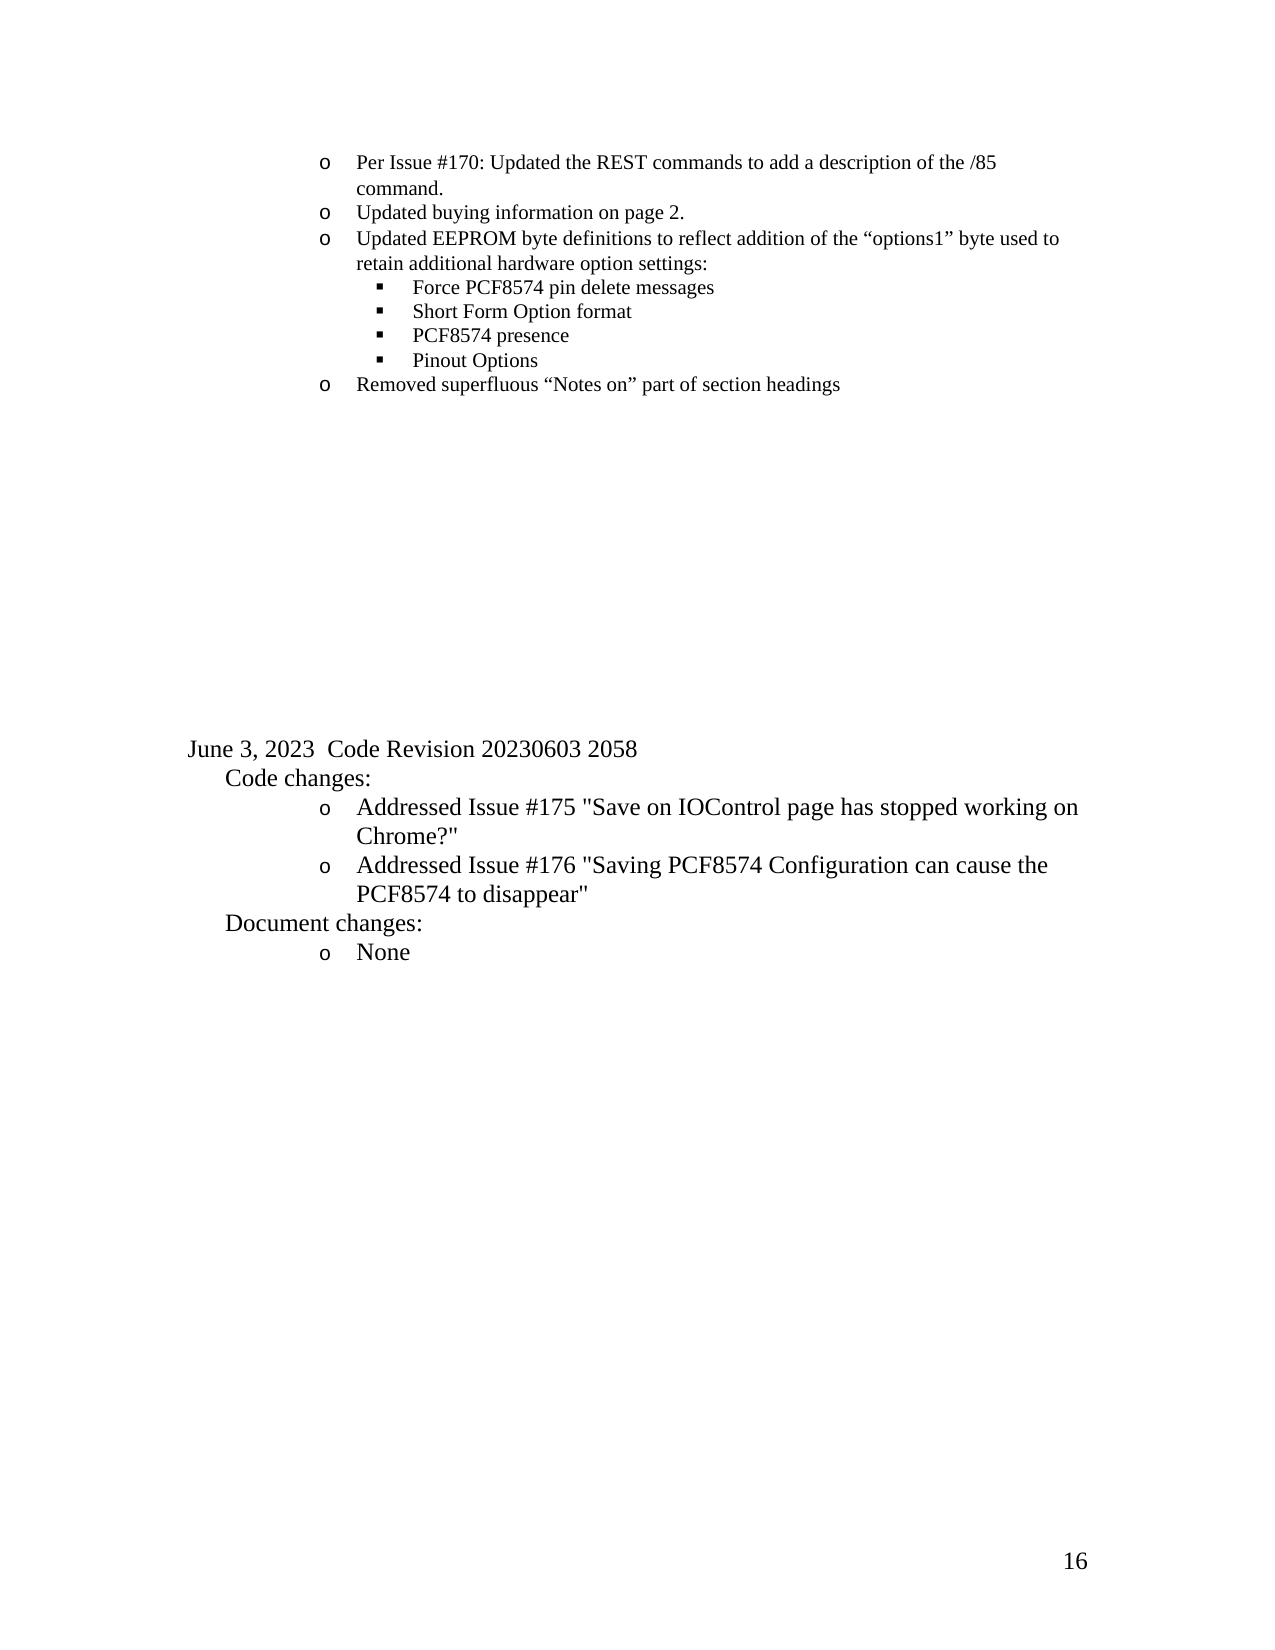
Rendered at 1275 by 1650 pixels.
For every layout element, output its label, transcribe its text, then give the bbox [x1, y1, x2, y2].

list Updated EEPROM byte definitions to reflect addition of the “options1” byte used to retain additional hardware option settings: [319, 226, 1087, 275]
text Code changes: [225, 763, 1087, 792]
list Pinout Options [375, 347, 1087, 372]
list Removed superfluous “Notes on” part of section headings [319, 372, 1087, 397]
list PCF8574 presence [375, 323, 1087, 347]
list Short Form Option format [375, 299, 1087, 323]
list Addressed Issue #175 "Save on IOControl page has stopped working on Chrome?" [319, 792, 1087, 850]
list Per Issue #170: Updated the REST commands to add a description of the /85 command. [319, 150, 1087, 200]
text June 3, 2023 Code Revision 20230603 2058 [187, 734, 1087, 763]
text Document changes: [225, 908, 1087, 937]
list Force PCF8574 pin delete messages [375, 275, 1087, 299]
list None [319, 937, 1087, 967]
list Addressed Issue #176 "Saving PCF8574 Configuration can cause the PCF8574 to disappear" [319, 850, 1087, 908]
list Updated buying information on page 2. [319, 200, 1087, 226]
